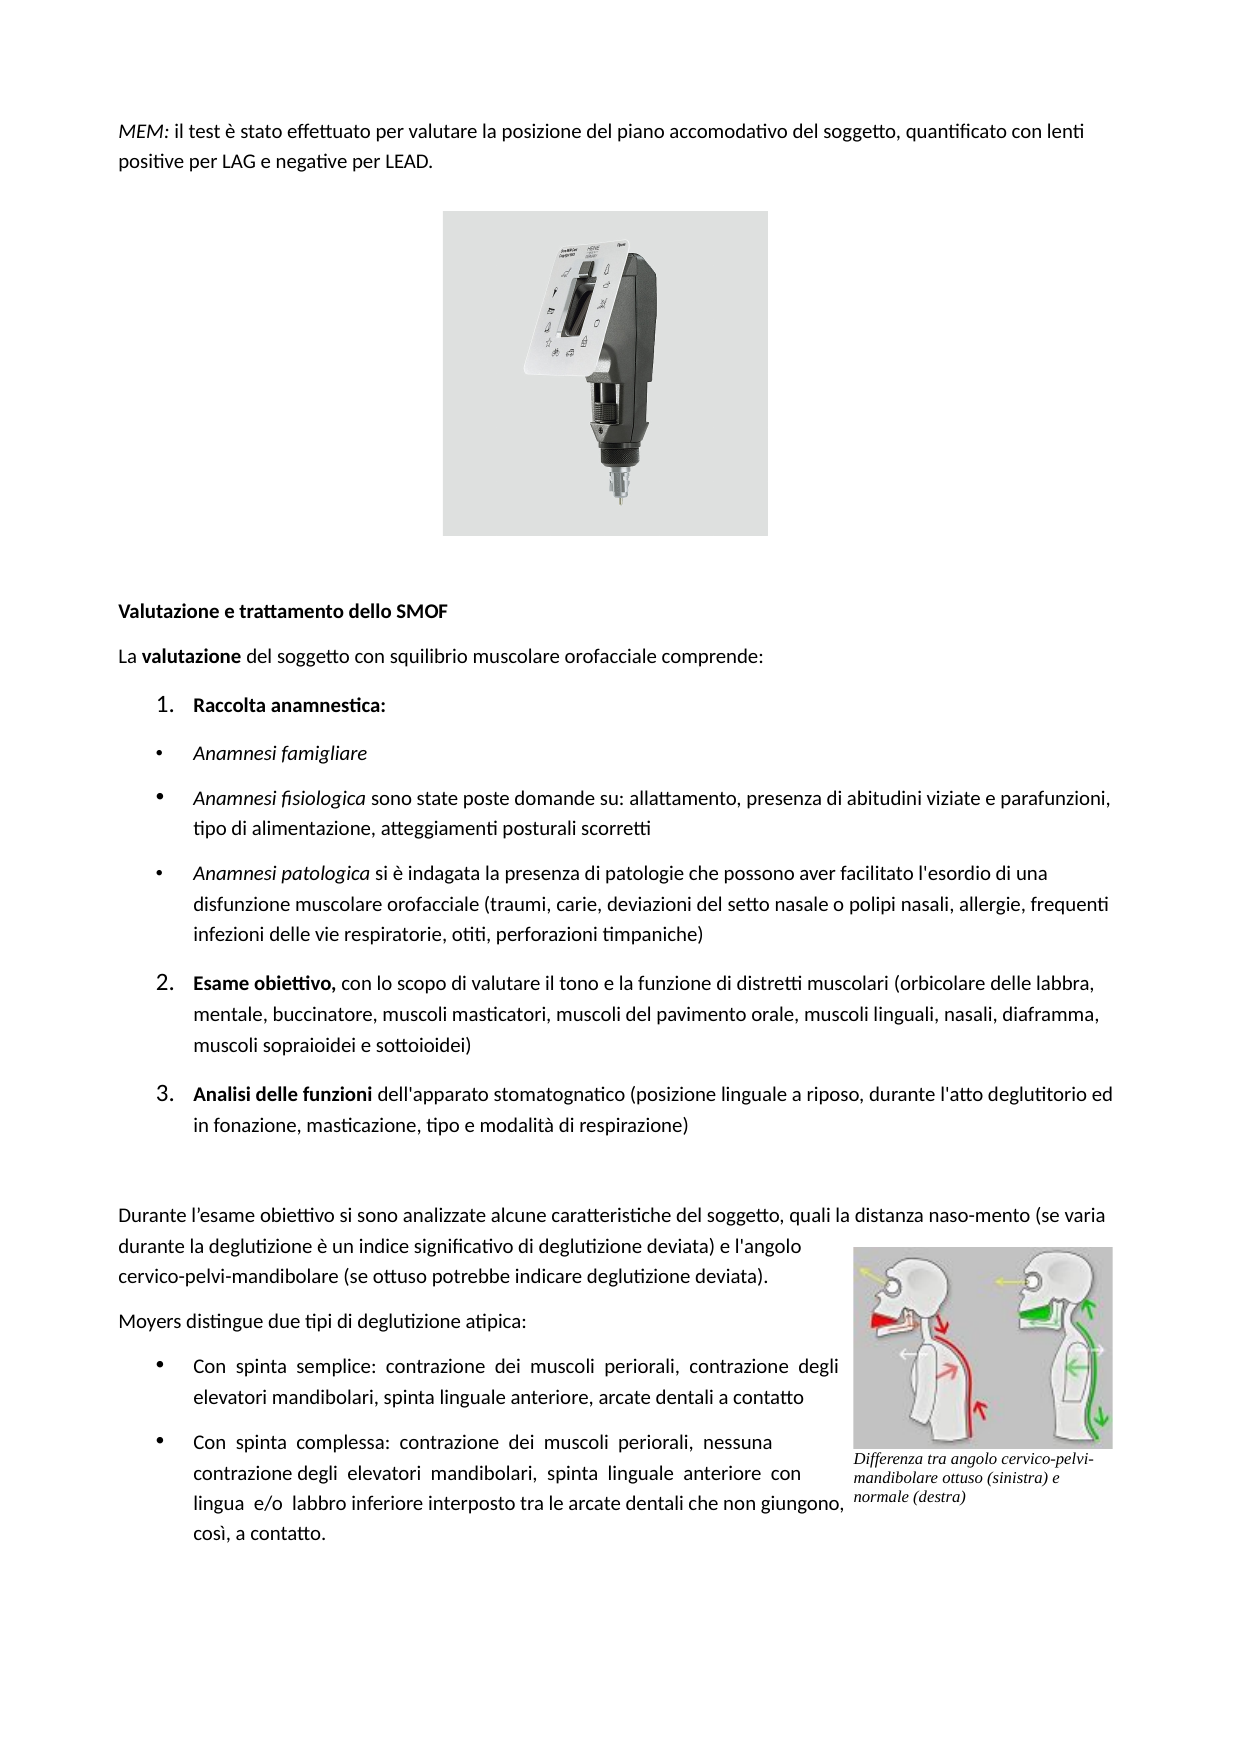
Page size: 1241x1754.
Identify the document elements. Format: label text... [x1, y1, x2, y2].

list Raccolta anamnestica: [156, 688, 1122, 719]
picture [442, 211, 768, 536]
text Moyers distingue due tipi di deglutizione atipica: [118, 1308, 853, 1334]
list Anamnesi fisiologica sono state poste domande su: allattamento, presenza di abitudini viziate e parafunzioni, tipo di alimentazione, atteggiamenti posturali scorretti [156, 785, 1122, 841]
text Differenza tra angolo cervico-pelvi-mandibolare ottuso (sinistra) e normale (destra) [853, 1449, 1113, 1506]
text Durante l’esame obiettivo si sono analizzate alcune caratteristiche del soggetto, quali la distanza naso-mento (se varia durante la deglutizione è un indice significativo di deglutizione deviata) e l'angolo cervico-pelvi-mandibolare (se ottuso potrebbe indicare deglutizione deviata). [118, 1203, 1122, 1289]
picture [853, 1247, 1113, 1449]
text MEM: il test è stato effettuato per valutare la posizione del piano accomodativo del soggetto, quantificato con lenti positive per LAG e negative per LEAD. [118, 118, 1122, 174]
list Con spinta complessa: contrazione dei muscoli periorali, nessuna contrazione degli elevatori mandibolari, spinta linguale anteriore con lingua e/o labbro inferiore interposto tra le arcate dentali che non giungono, così, a contatto. [156, 1429, 1122, 1546]
list Esame obiettivo, con lo scopo di valutare il tono e la funzione di distretti muscolari (orbicolare delle labbra, mentale, buccinatore, muscoli masticatori, muscoli del pavimento orale, muscoli linguali, nasali, diaframma, muscoli sopraioidei e sottoioidei) [156, 966, 1122, 1057]
text Valutazione e trattamento dello SMOF [118, 598, 1122, 624]
list Analisi delle funzioni dell'apparato stomatognatico (posizione linguale a riposo, durante l'atto deglutitorio ed in fonazione, masticazione, tipo e modalità di respirazione) [156, 1077, 1122, 1138]
list Anamnesi famigliare [156, 740, 1122, 765]
list Con spinta semplice: contrazione dei muscoli periorali, contrazione degli elevatori mandibolari, spinta linguale anteriore, arcate dentali a contatto [156, 1353, 853, 1409]
text La valutazione del soggetto con squilibrio muscolare orofacciale comprende: [118, 643, 1122, 669]
list Anamnesi patologica si è indagata la presenza di patologie che possono aver facilitato l'esordio di una disfunzione muscolare orofacciale (traumi, carie, deviazioni del setto nasale o polipi nasali, allergie, frequenti infezioni delle vie respiratorie, otiti, perforazioni timpaniche) [156, 860, 1122, 947]
